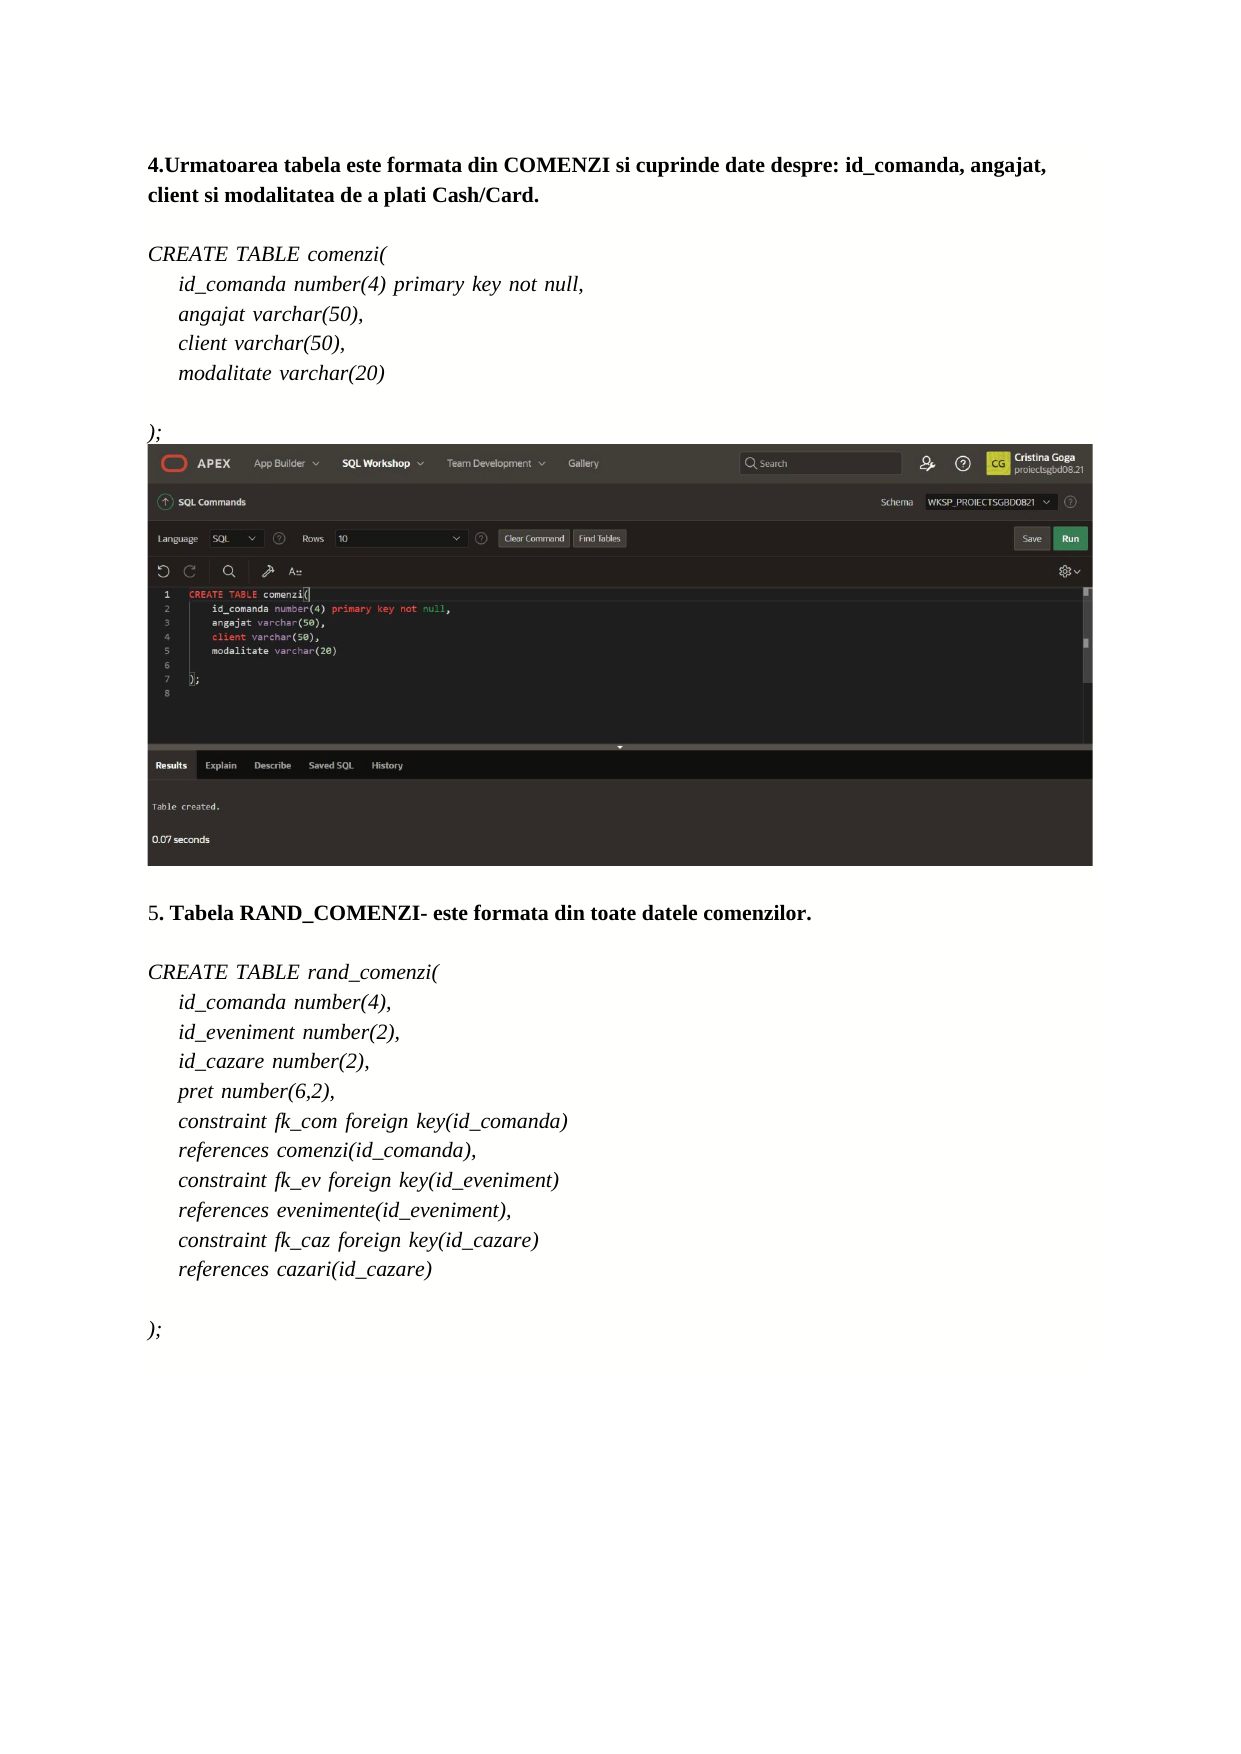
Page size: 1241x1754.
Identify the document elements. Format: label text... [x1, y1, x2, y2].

text references evenimente(id_eveniment), [148, 1192, 1093, 1222]
text id_comanda number(4), [148, 984, 1093, 1014]
text CREATE TABLE rand_comenzi( [148, 955, 1093, 984]
text references comenzi(id_comanda), [148, 1133, 1093, 1163]
text CREATE TABLE comenzi( [148, 237, 1093, 266]
text references cazari(id_cazare) [148, 1252, 1093, 1281]
text id_cazare number(2), [148, 1044, 1093, 1074]
text constraint fk_ev foreign key(id_eveniment) [148, 1163, 1093, 1192]
text modalitate varchar(20) [148, 355, 1093, 385]
text ); [148, 415, 1093, 444]
text id_comanda number(4) primary key not null, [148, 266, 1093, 296]
text constraint fk_caz foreign key(id_cazare) [148, 1222, 1093, 1252]
text ); [148, 1311, 1093, 1341]
text angajat varchar(50), [148, 296, 1093, 326]
text constraint fk_com foreign key(id_comanda) [148, 1103, 1093, 1133]
text id_eveniment number(2), [148, 1014, 1093, 1044]
text 5. Tabela RAND_COMENZI- este formata din toate datele comenzilor. [148, 896, 1093, 925]
text pret number(6,2), [148, 1074, 1093, 1103]
text 4.Urmatoarea tabela este formata din COMENZI si cuprinde date despre: id_comanda, angajat, client si modalitatea de a plati Cash/Card. [148, 148, 1093, 207]
text client varchar(50), [148, 326, 1093, 355]
